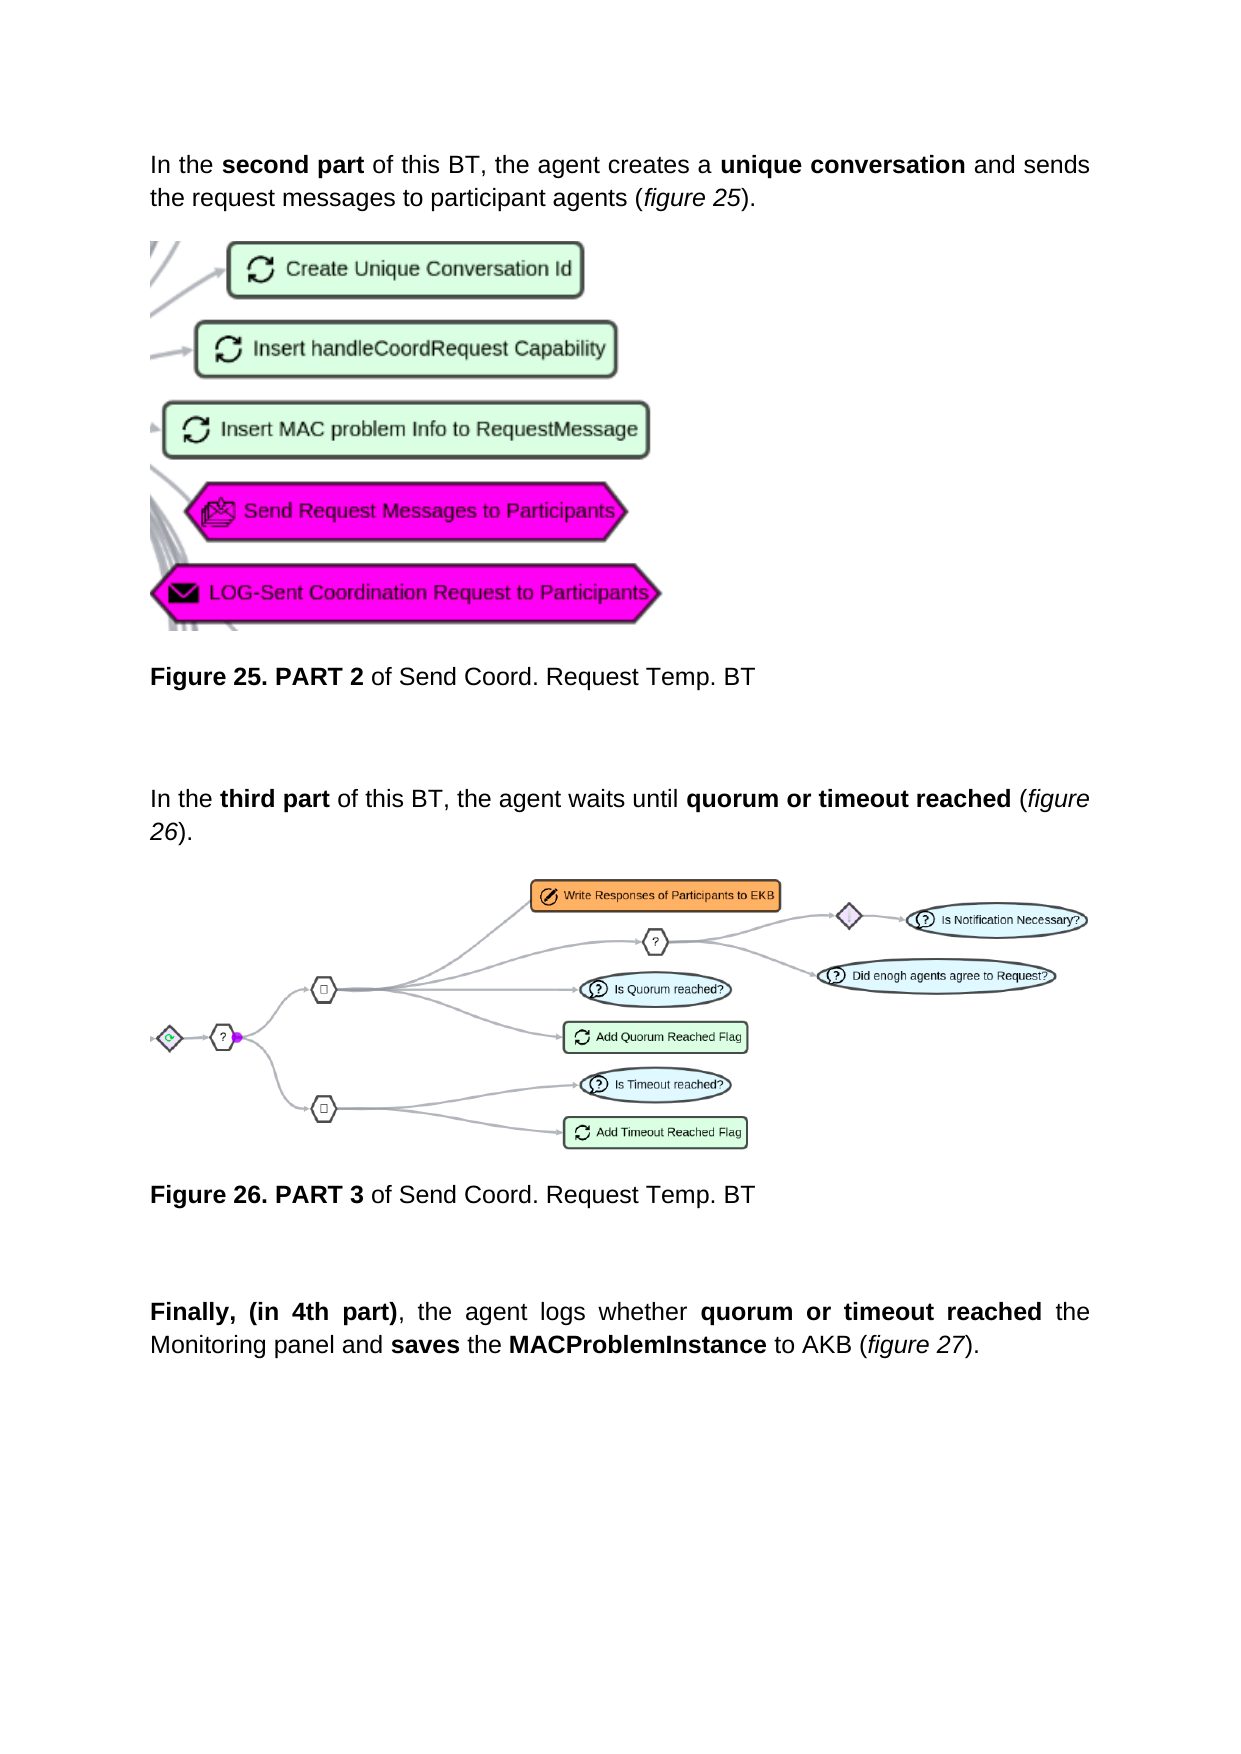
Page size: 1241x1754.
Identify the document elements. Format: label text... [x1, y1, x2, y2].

text In the third part of this BT, the agent waits until quorum or timeout reached (figure 26). [150, 783, 1090, 845]
picture [150, 874, 1091, 1152]
text In the second part of this BT, the agent creates a unique conversation and sends the request messages to participant agents (figure 25). [150, 150, 1090, 212]
text Figure 25. PART 2 of Send Coord. Request Temp. BT [150, 662, 1090, 690]
text Figure 26. PART 3 of Send Coord. Request Temp. BT [150, 1181, 1090, 1209]
picture [150, 241, 666, 631]
text Finally, (in 4th part), the agent logs whether quorum or timeout reached the Monitoring panel and saves the MACProblemInstance to AKB (figure 27). [150, 1297, 1090, 1358]
